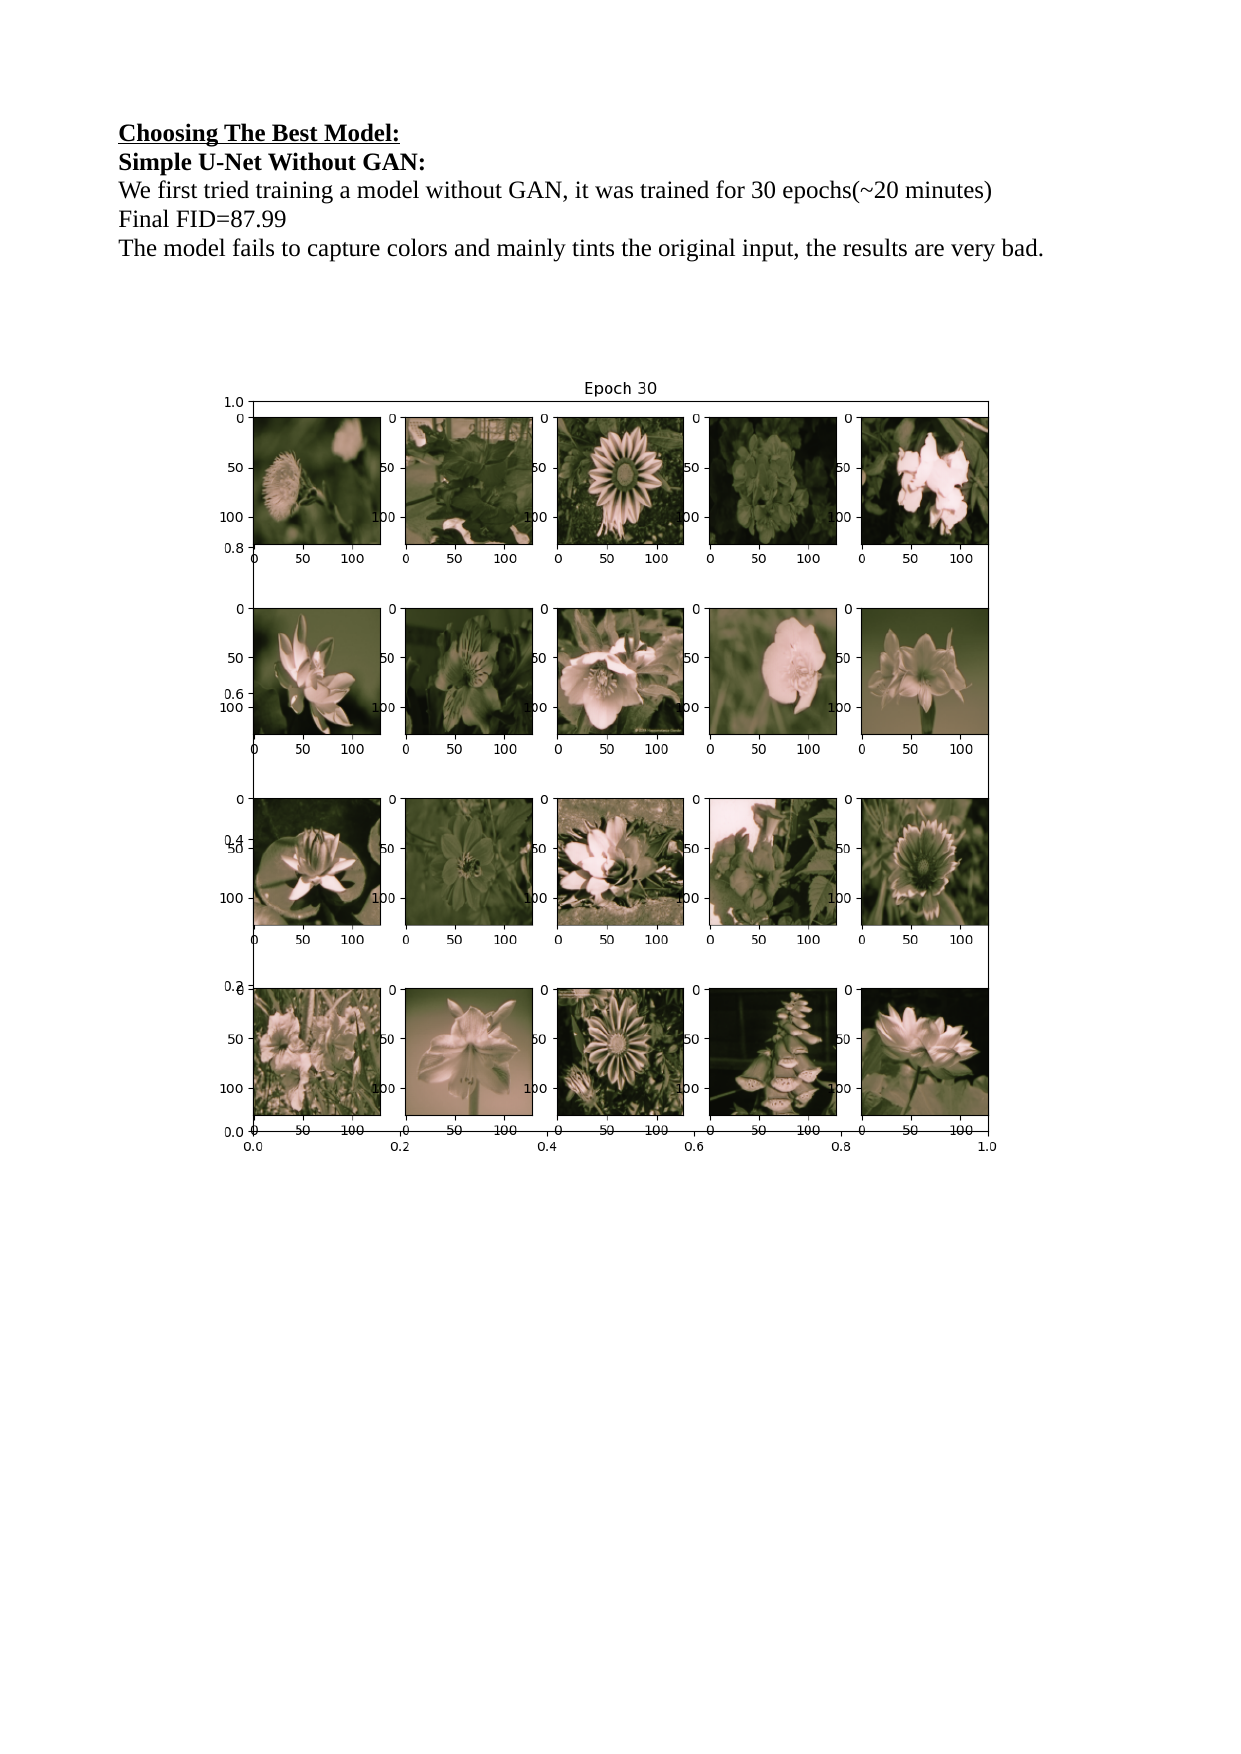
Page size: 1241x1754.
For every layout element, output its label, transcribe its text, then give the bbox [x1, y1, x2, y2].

text Choosing The Best Model: [118, 118, 1122, 147]
text Simple U-Net Without GAN: We first tried training a model without GAN, it was trained for 30 epochs(~20 minutes) [118, 147, 1122, 204]
text Final FID=87.99 [118, 204, 1122, 233]
text The model fails to capture colors and mainly tints the original input, the results are very bad. [118, 233, 1122, 262]
picture [134, 287, 1082, 1235]
